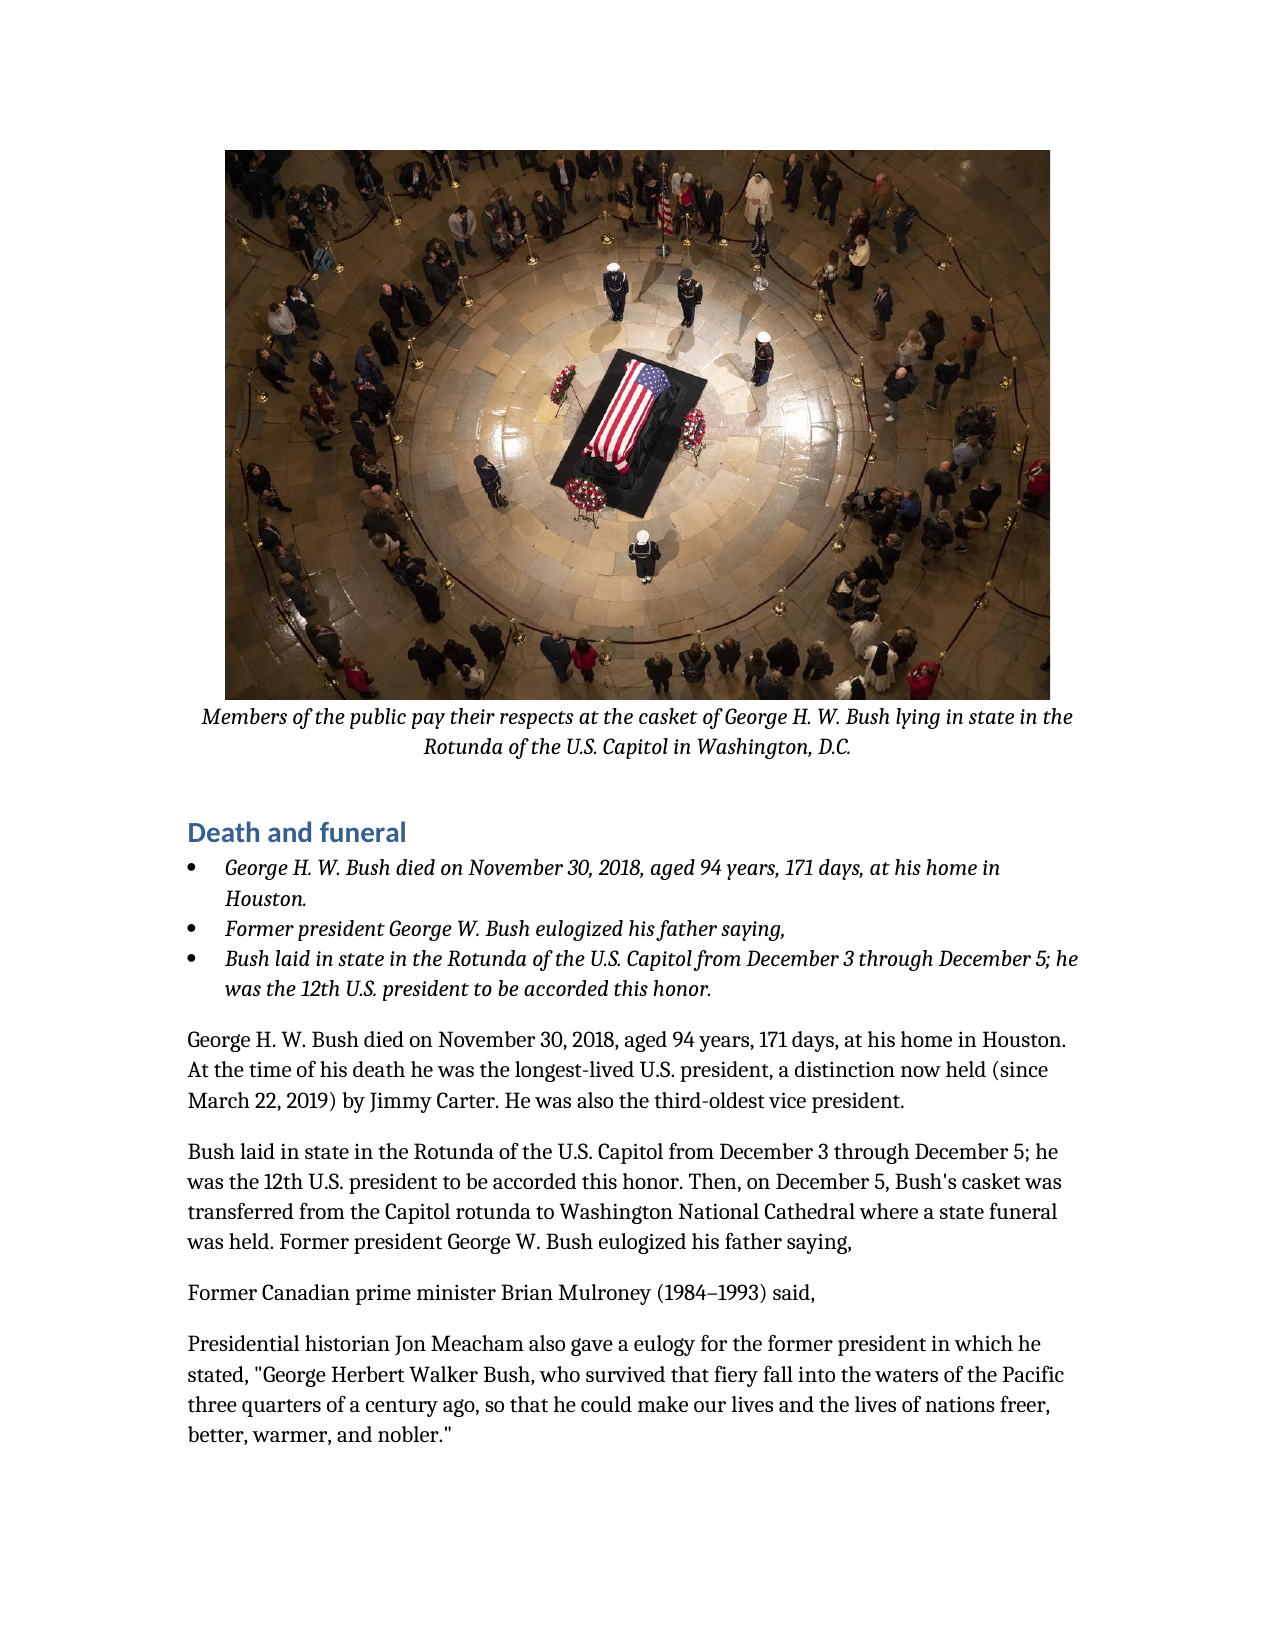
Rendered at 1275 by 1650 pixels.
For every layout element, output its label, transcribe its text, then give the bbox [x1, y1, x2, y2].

text Former Canadian prime minister Brian Mulroney (1984–1993) said, [187, 1280, 1087, 1307]
list Former president George W. Bush eulogized his father saying, [187, 916, 1087, 942]
list George H. W. Bush died on November 30, 2018, aged 94 years, 171 days, at his home in Houston. [187, 855, 1087, 912]
text Bush laid in state in the Rotunda of the U.S. Capitol from December 3 through December 5; he was the 12th U.S. president to be accorded this honor. Then, on December 5, Bush's casket was transferred from the Capitol rotunda to Washington National Cathedral where a state funeral was held. Former president George W. Bush eulogized his father saying, [187, 1138, 1087, 1256]
text Presidential historian Jon Meacham also gave a eulogy for the former president in which he stated, "George Herbert Walker Bush, who survived that fiery fall into the waters of the Pacific three quarters of a century ago, so that he could make our lives and the lives of nations freer, better, warmer, and nobler." [187, 1331, 1087, 1448]
list Bush laid in state in the Rotunda of the U.S. Capitol from December 3 through December 5; he was the 12th U.S. president to be accorded this honor. [187, 946, 1087, 1002]
text George H. W. Bush died on November 30, 2018, aged 94 years, 171 days, at his home in Houston. At the time of his death he was the longest-lived U.S. president, a distinction now held (since March 22, 2019) by Jimmy Carter. He was also the third-oldest vice president. [187, 1027, 1087, 1114]
text Members of the public pay their respects at the casket of George H. W. Bush lying in state in the Rotunda of the U.S. Capitol in Washington, D.C. [187, 150, 1087, 760]
picture [225, 150, 1050, 700]
subtitle Death and funeral [187, 814, 1087, 850]
